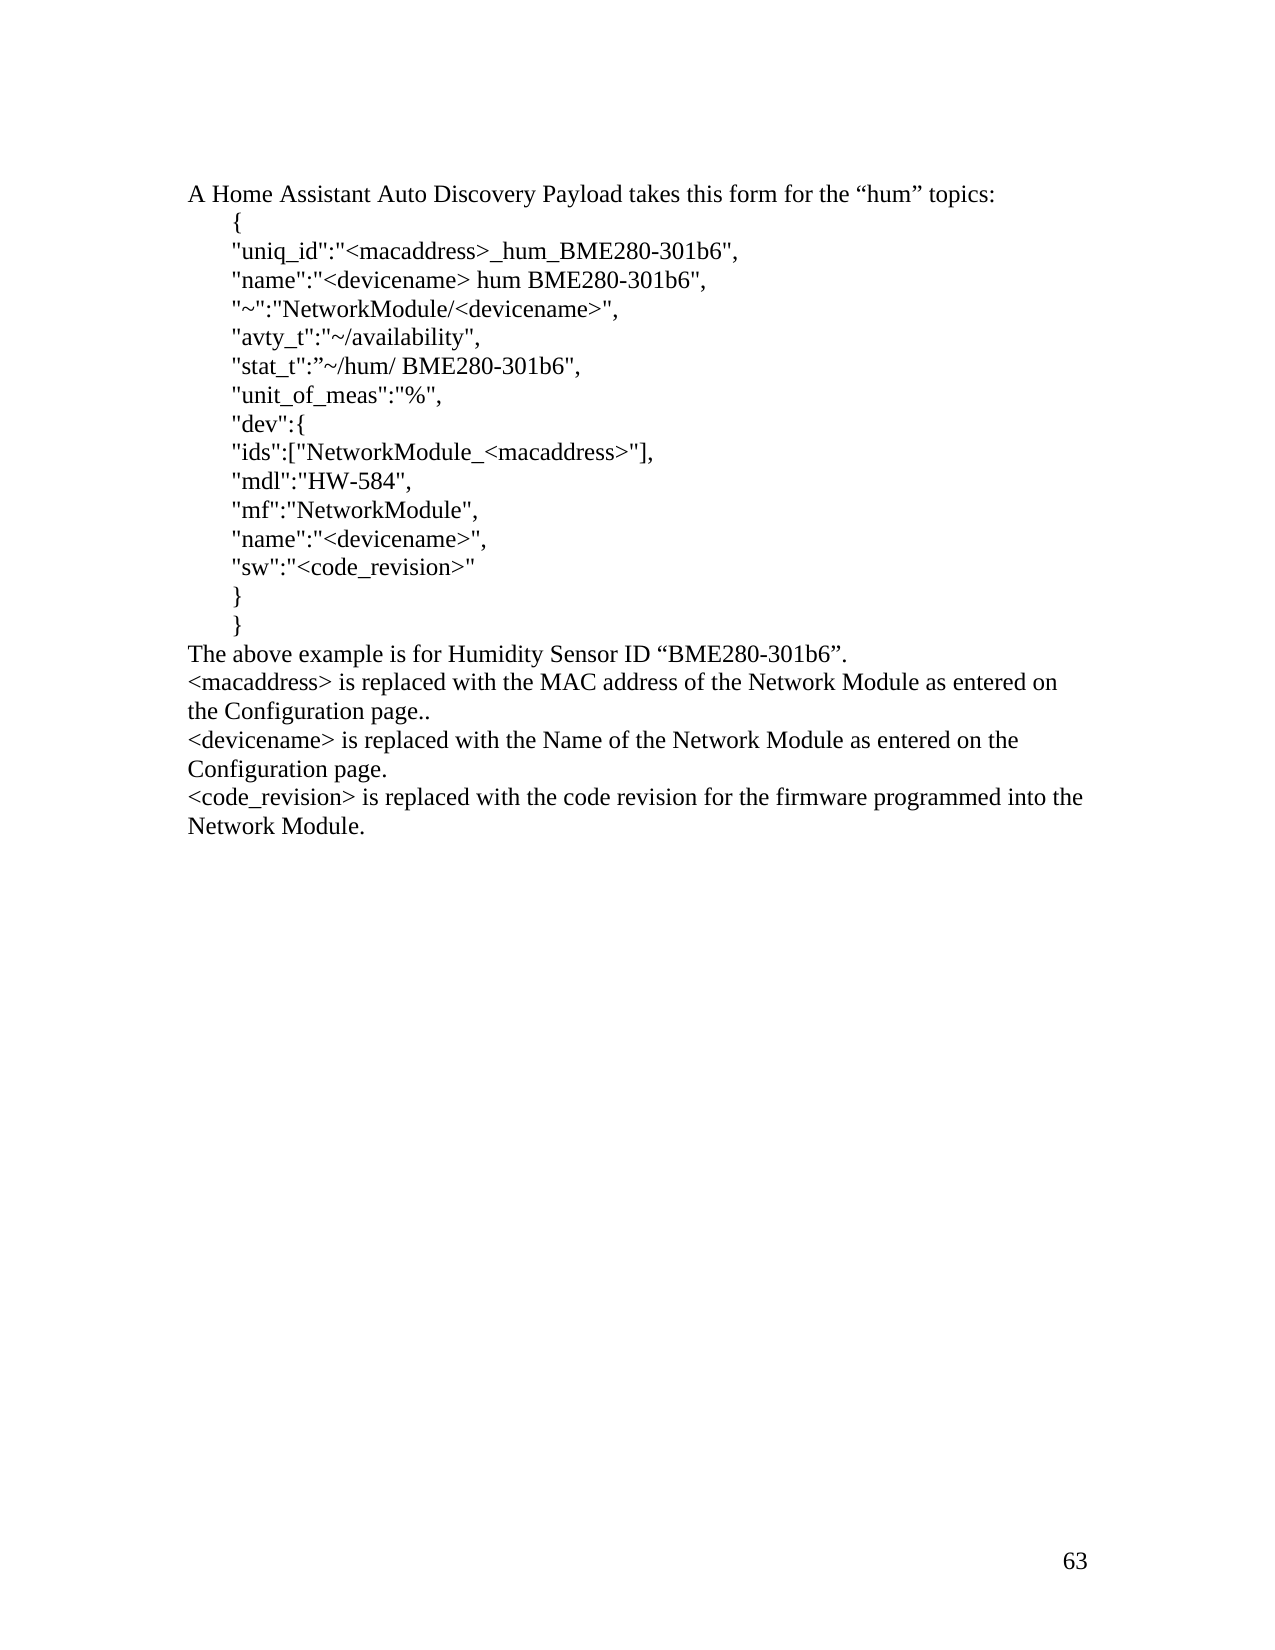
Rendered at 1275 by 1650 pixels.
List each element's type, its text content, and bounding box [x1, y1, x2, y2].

text "dev":{ [187, 409, 1087, 437]
text "~":"NetworkModule/<devicename>", [187, 294, 1087, 322]
text A Home Assistant Auto Discovery Payload takes this form for the “hum” topics: [187, 179, 1087, 207]
text } [187, 610, 1087, 639]
text "stat_t":”~/hum/ BME280-301b6", [187, 351, 1087, 380]
text "mdl":"HW-584", [187, 466, 1087, 495]
text The above example is for Humidity Sensor ID “BME280-301b6”. [187, 639, 1087, 667]
text <devicename> is replaced with the Name of the Network Module as entered on the Configuration page. [187, 725, 1087, 782]
text } [187, 581, 1087, 610]
text "uniq_id":"<macaddress>_hum_BME280-301b6", [187, 236, 1087, 265]
text { [187, 207, 1087, 236]
text "avty_t":"~/availability", [187, 322, 1087, 351]
text "unit_of_meas":"%", [187, 380, 1087, 409]
text "name":"<devicename> hum BME280-301b6", [187, 265, 1087, 294]
text <macaddress> is replaced with the MAC address of the Network Module as entered on the Configuration page.. [187, 667, 1087, 725]
text "mf":"NetworkModule", [187, 495, 1087, 524]
text "sw":"<code_revision>" [187, 552, 1087, 581]
text "name":"<devicename>", [187, 524, 1087, 552]
text <code_revision> is replaced with the code revision for the firmware programmed into the Network Module. [187, 782, 1087, 840]
text "ids":["NetworkModule_<macaddress>"], [187, 437, 1087, 466]
